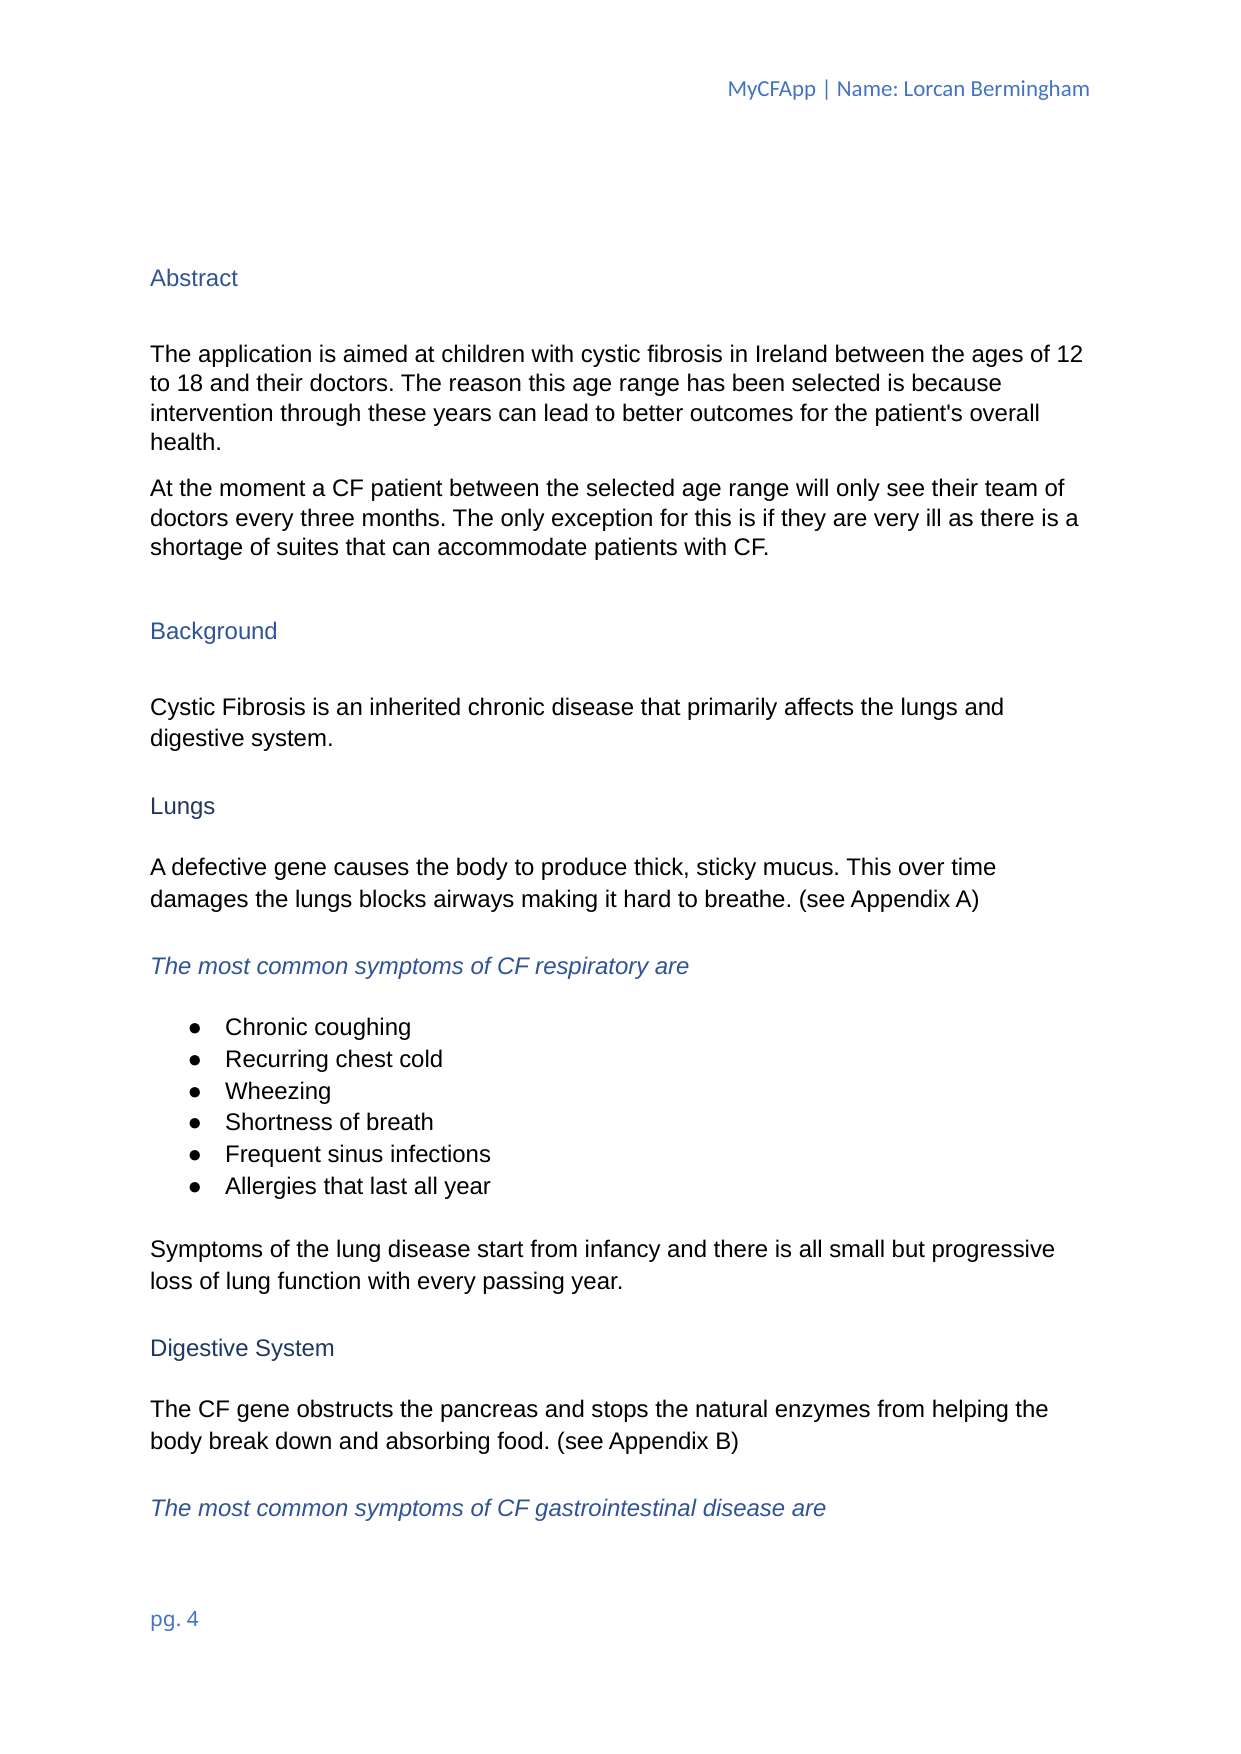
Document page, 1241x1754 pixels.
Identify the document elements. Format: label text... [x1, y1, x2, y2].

subtitle Lungs [150, 792, 1090, 819]
text The CF gene obstructs the pancreas and stops the natural enzymes from helping the body break down and absorbing food. (see Appendix B) [150, 1395, 1090, 1454]
list Recurring chest cold [187, 1045, 1090, 1072]
subtitle The most common symptoms of CF respiratory are [150, 952, 1090, 980]
subtitle Digestive System [150, 1334, 1090, 1362]
text At the moment a CF patient between the selected age range will only see their team of doctors every three months. The only exception for this is if they are very ill as there is a shortage of suites that can accommodate patients with CF. [150, 474, 1090, 561]
text The application is aimed at children with cystic fibrosis in Ireland between the ages of 12 to 18 and their doctors. The reason this age range has been selected is because intervention through these years can lead to better outcomes for the patient's overall health. [150, 339, 1090, 456]
list Wheezing [187, 1077, 1090, 1104]
text A defective gene causes the body to produce thick, sticky mucus. This over time damages the lungs blocks airways making it hard to breathe. (see Appendix A) [150, 853, 1090, 912]
list Chronic coughing [187, 1013, 1090, 1041]
subtitle Abstract [150, 264, 1090, 291]
text Symptoms of the lung disease start from infancy and there is all small but progressive loss of lung function with every passing year. [150, 1235, 1090, 1294]
list Allergies that last all year [187, 1172, 1090, 1199]
list Frequent sinus infections [187, 1140, 1090, 1167]
subtitle The most common symptoms of CF gastrointestinal disease are [150, 1494, 1090, 1522]
text Cystic Fibrosis is an inherited chronic disease that primarily affects the lungs and digestive system. [150, 693, 1090, 752]
list Shortness of breath [187, 1108, 1090, 1136]
subtitle Background [150, 617, 1090, 644]
